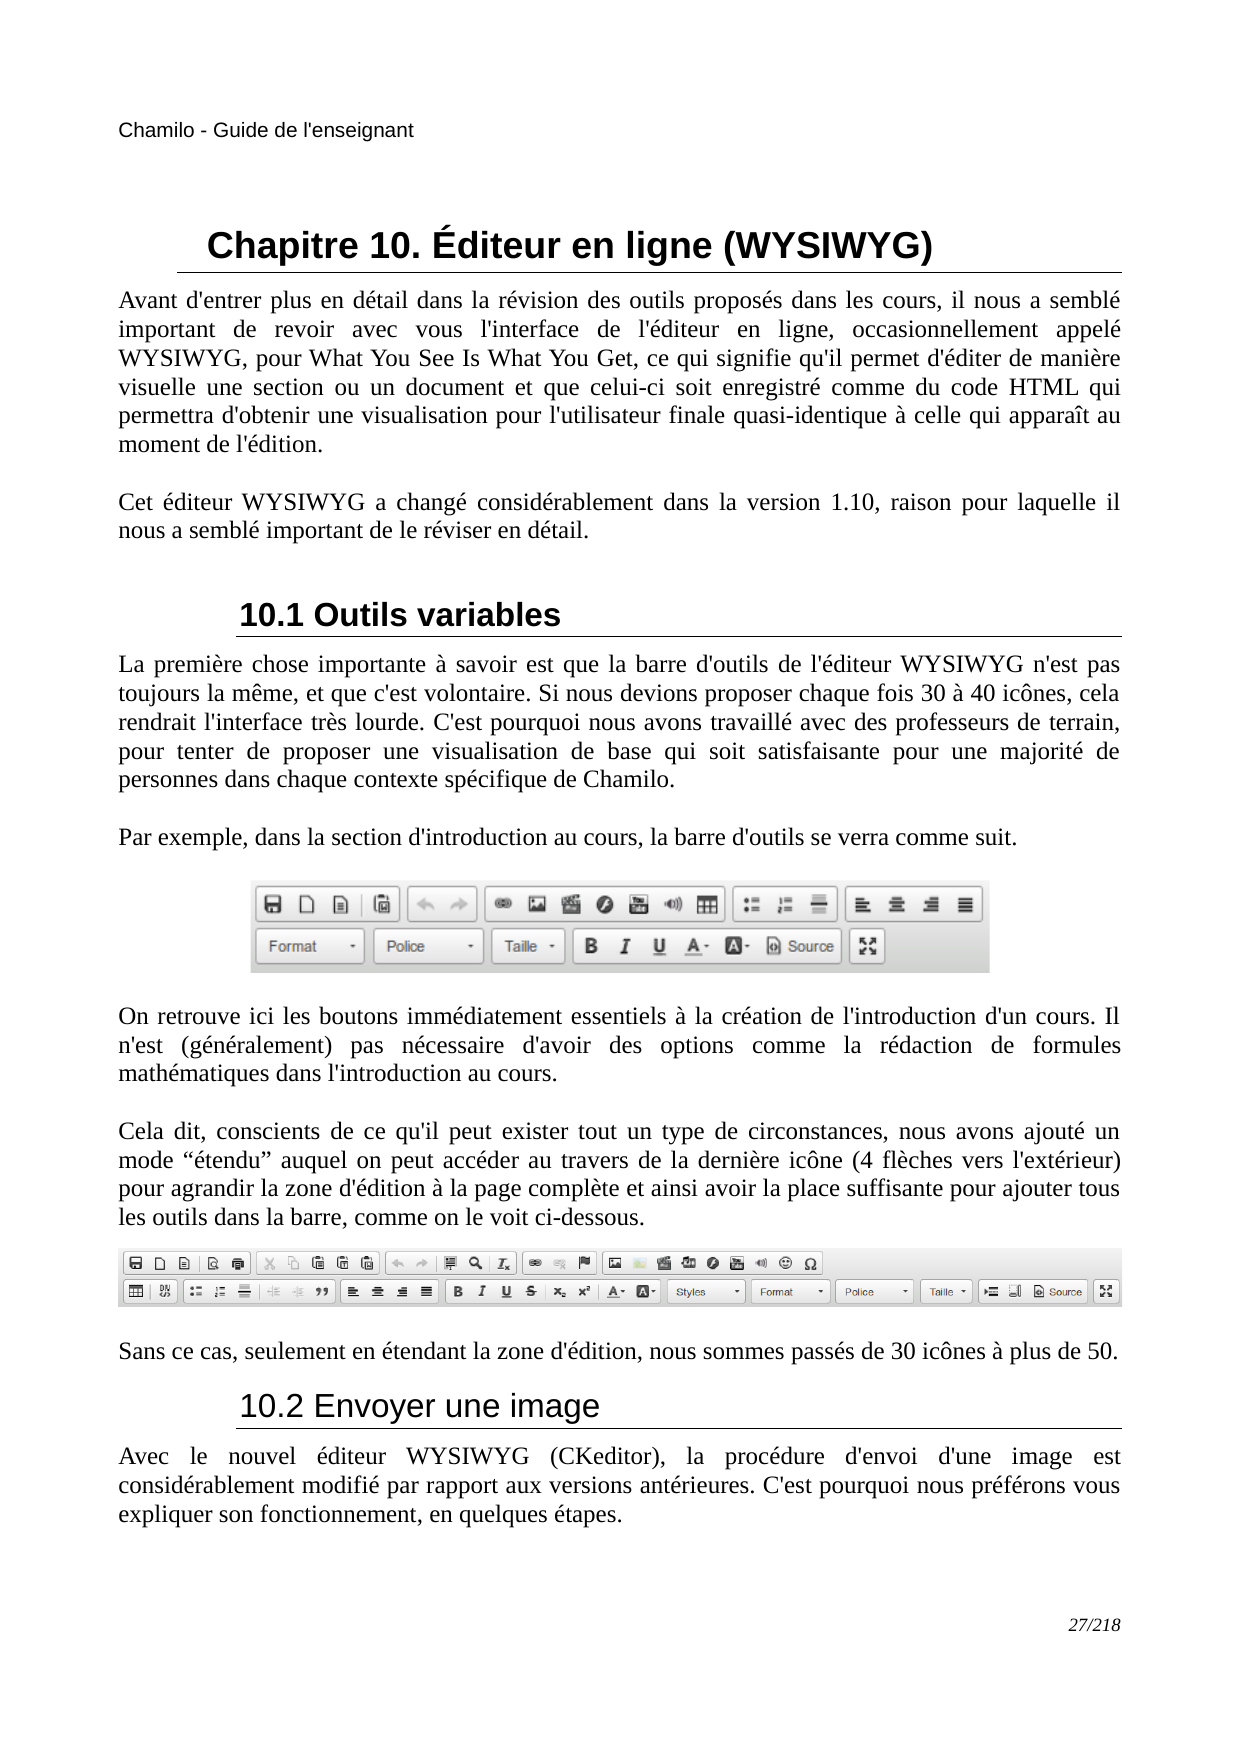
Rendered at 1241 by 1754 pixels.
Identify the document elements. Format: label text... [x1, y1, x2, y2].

text Avec le nouvel éditeur WYSIWYG (CKeditor), la procédure d'envoi d'une image est considérablement modifié par rapport aux versions antérieures. C'est pourquoi nous préférons vous expliquer son fonctionnement, en quelques étapes. [118, 1441, 1122, 1527]
text Par exemple, dans la section d'introduction au cours, la barre d'outils se verra comme suit. [118, 822, 1122, 851]
subtitle Outils variables [236, 592, 1122, 636]
text Avant d'entrer plus en détail dans la révision des outils proposés dans les cours, il nous a semblé important de revoir avec vous l'interface de l'éditeur en ligne, occasionnellement appelé WYSIWYG, pour What You See Is What You Get, ce qui signifie qu'il permet d'éditer de manière visuelle une section ou un document et que celui-ci soit enregistré comme du code HTML qui permettra d'obtenir une visualisation pour l'utilisateur finale quasi-identique à celle qui apparaît au moment de l'édition. [118, 285, 1122, 458]
text La première chose importante à savoir est que la barre d'outils de l'éditeur WYSIWYG n'est pas toujours la même, et que c'est volontaire. Si nous devions proposer chaque fois 30 à 40 icônes, cela rendrait l'interface très lourde. C'est pourquoi nous avons travaillé avec des professeurs de terrain, pour tenter de proposer une visualisation de base qui soit satisfaisante pour une majorité de personnes dans chaque contexte spécifique de Chamilo. [118, 649, 1122, 793]
text Cet éditeur WYSIWYG a changé considérablement dans la version 1.10, raison pour laquelle il nous a semblé important de le réviser en détail. [118, 487, 1122, 544]
picture [250, 879, 990, 973]
subtitle Éditeur en ligne (WYSIWYG) [177, 190, 1122, 272]
text Sans ce cas, seulement en étendant la zone d'édition, nous sommes passés de 30 icônes à plus de 50. [118, 1336, 1122, 1364]
picture [118, 1248, 1123, 1307]
text Cela dit, conscients de ce qu'il peut exister tout un type de circonstances, nous avons ajouté un mode “étendu” auquel on peut accéder au travers de la dernière icône (4 flèches vers l'extérieur) pour agrandir la zone d'édition à la page complète et ainsi avoir la place suffisante pour ajouter tous les outils dans la barre, comme on le voit ci-dessous. [118, 1116, 1122, 1231]
subtitle Envoyer une image [236, 1383, 1122, 1428]
text On retrouve ici les boutons immédiatement essentiels à la création de l'introduction d'un cours. Il n'est (généralement) pas nécessaire d'avoir des options comme la rédaction de formules mathématiques dans l'introduction au cours. [118, 1001, 1122, 1087]
